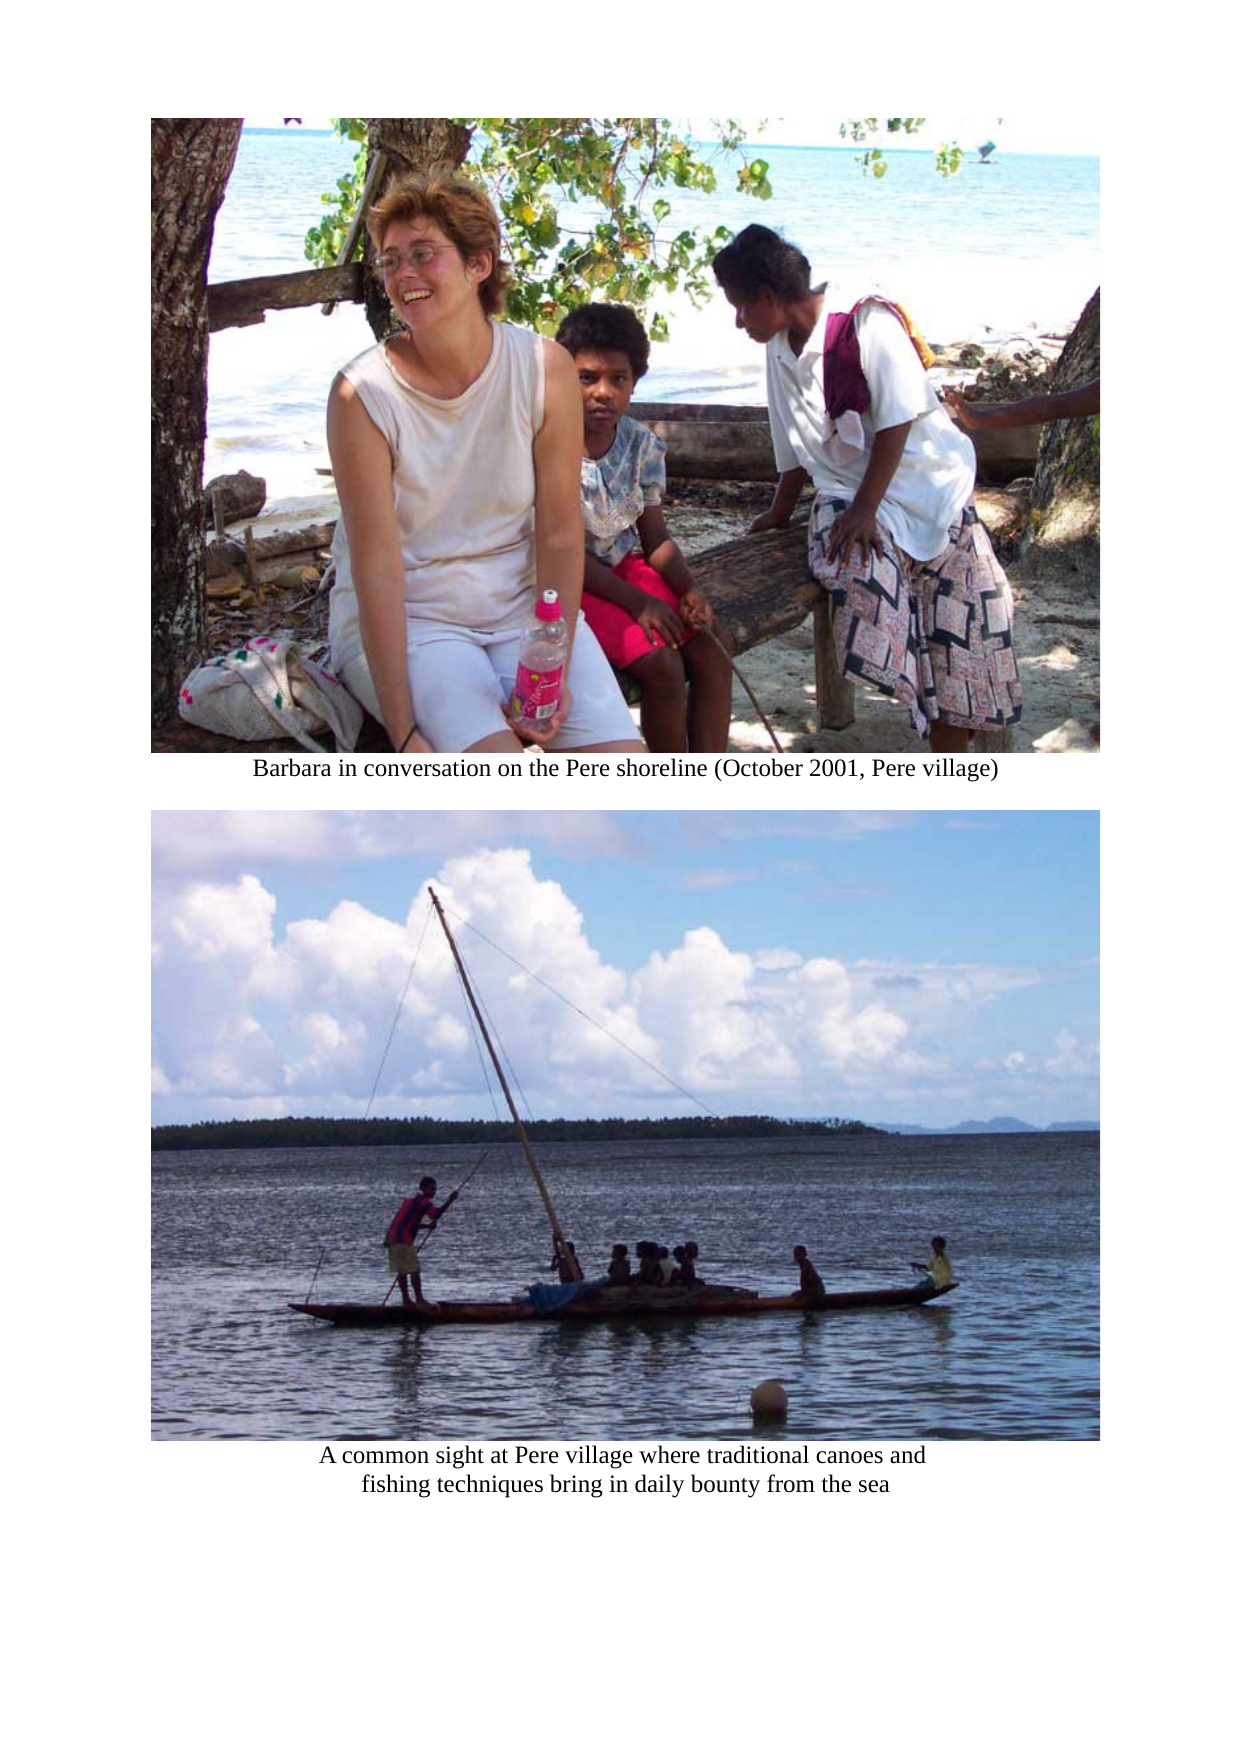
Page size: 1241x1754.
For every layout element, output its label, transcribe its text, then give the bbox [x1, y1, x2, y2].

table_header [1101, 811, 1113, 1440]
table_cell A common sight at Pere village where traditional canoes and fishing techniques bring in daily bounty from the sea [138, 1440, 1113, 1498]
picture [151, 810, 1101, 1441]
picture [151, 118, 1101, 753]
table_header [138, 119, 151, 753]
table_cell Barbara in conversation on the Pere shoreline (October 2001, Pere village) [138, 753, 1113, 782]
table_header [1101, 119, 1113, 753]
table_header [138, 811, 151, 1440]
